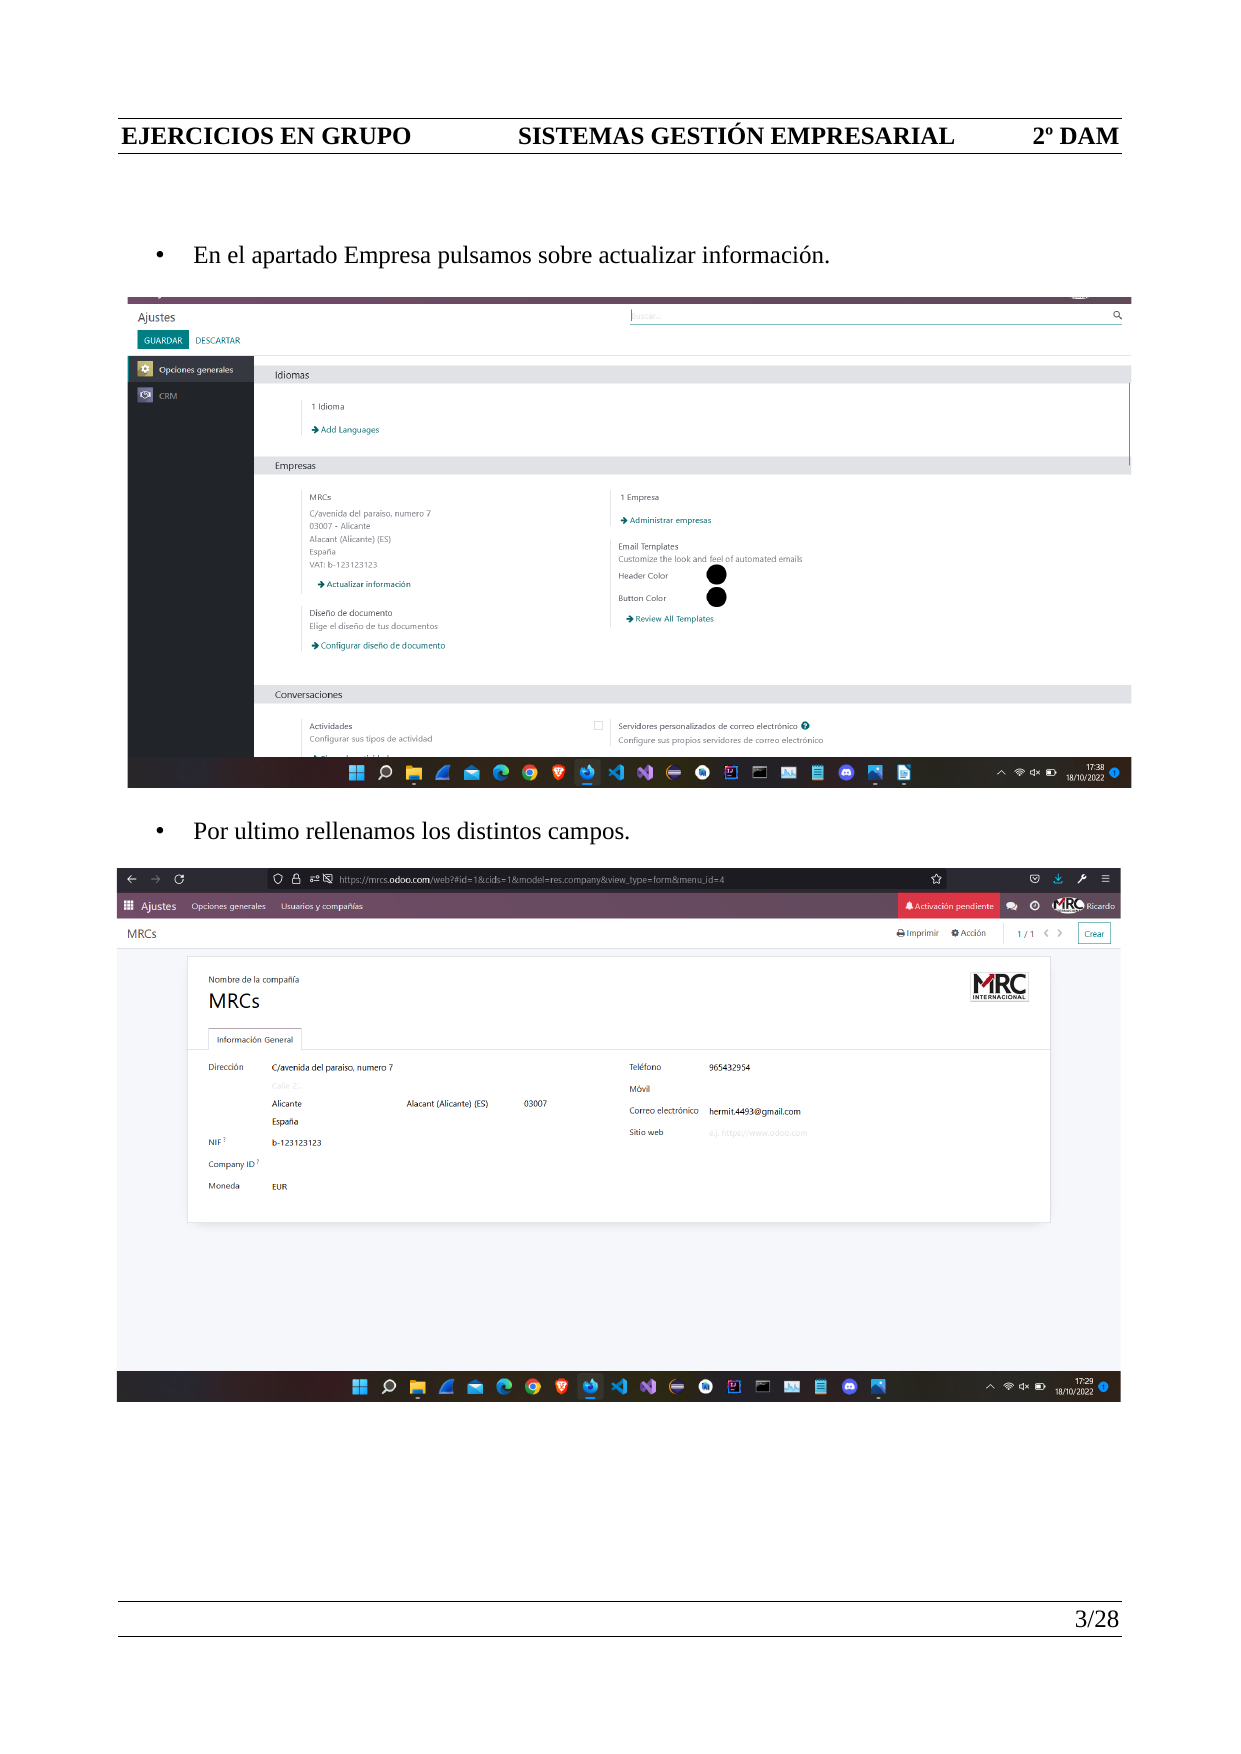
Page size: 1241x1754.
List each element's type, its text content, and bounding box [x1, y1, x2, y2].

list Por ultimo rellenamos los distintos campos. [156, 816, 1122, 845]
list En el apartado Empresa pulsamos sobre actualizar información. [156, 240, 1122, 269]
picture [116, 868, 1121, 1402]
picture [127, 297, 1132, 788]
